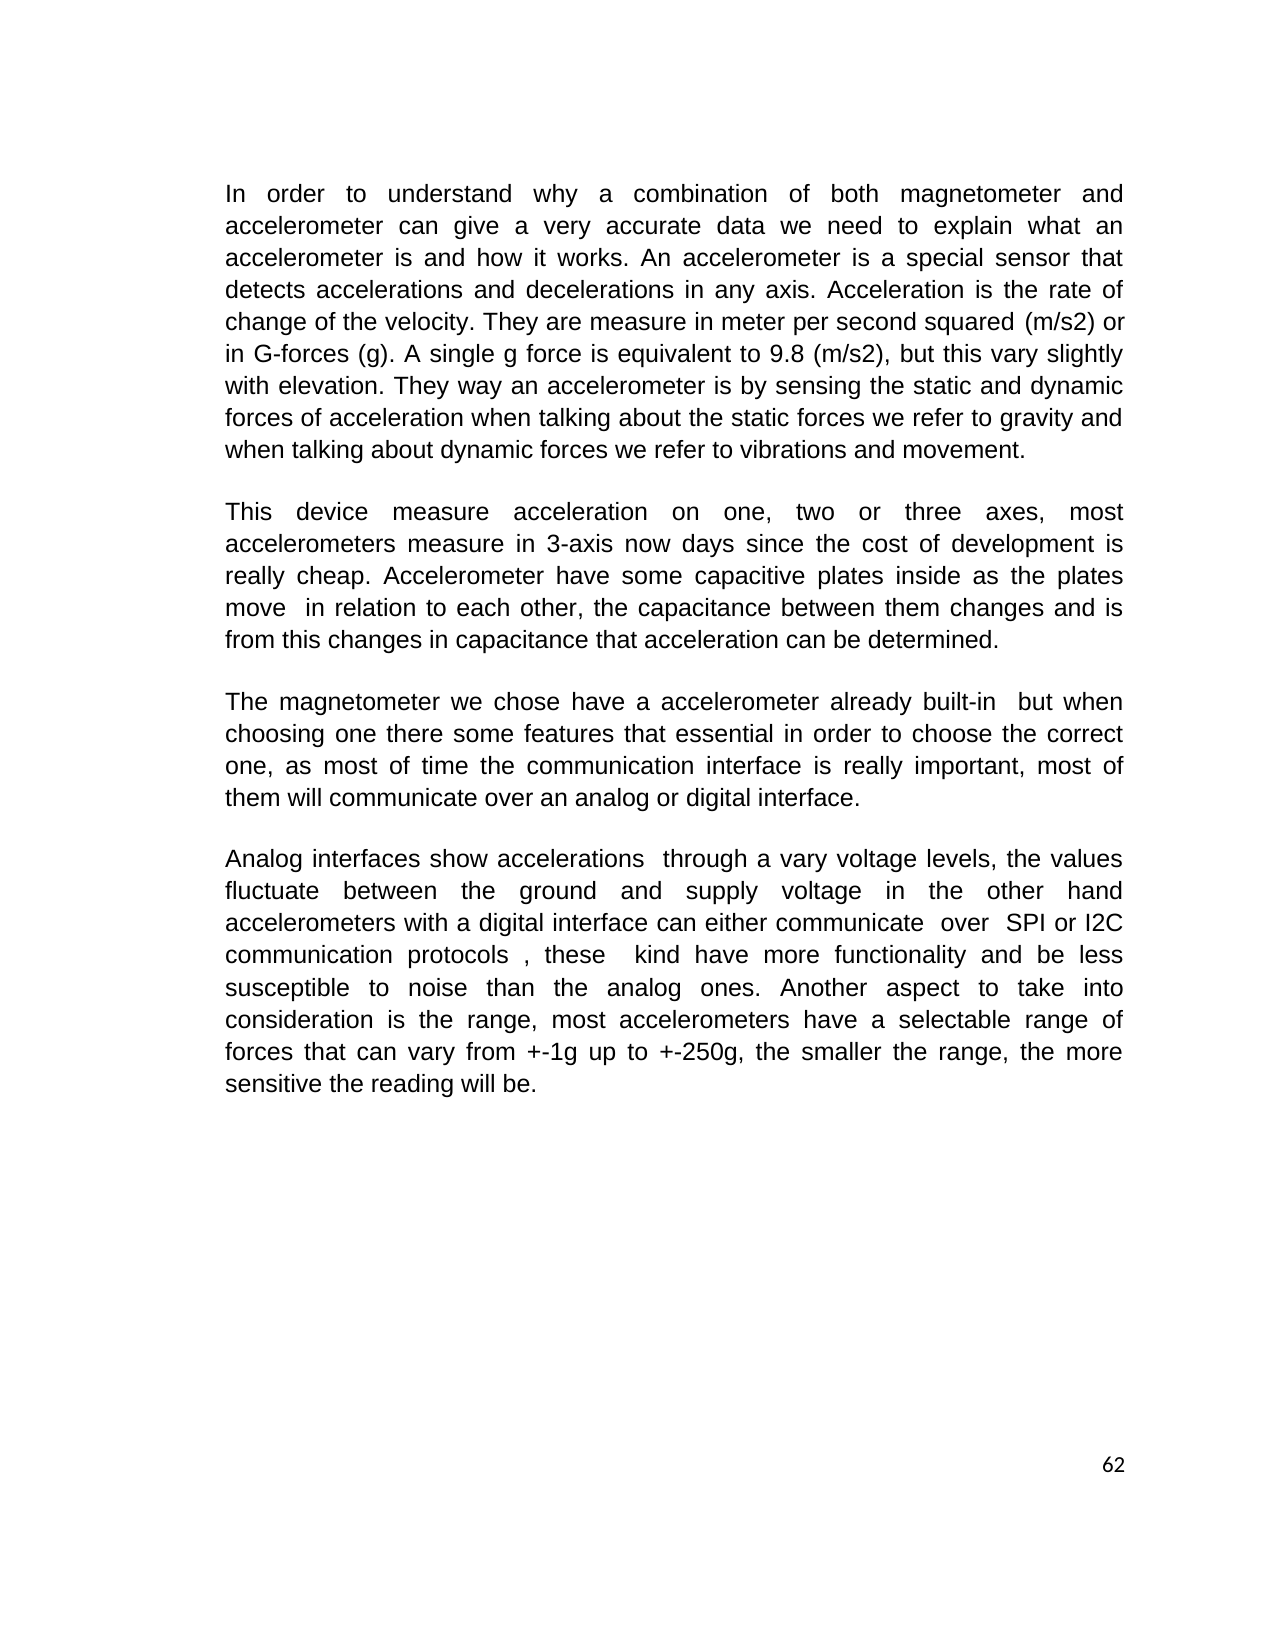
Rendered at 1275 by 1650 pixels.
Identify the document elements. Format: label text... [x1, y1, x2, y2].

text This device measure acceleration on one, two or three axes, most accelerometers measure in 3-axis now days since the cost of development is really cheap. Accelerometer have some capacitive plates inside as the plates move in relation to each other, the capacitance between them changes and is from this changes in capacitance that acceleration can be determined. [225, 497, 1125, 654]
text Analog interfaces show accelerations through a vary voltage levels, the values fluctuate between the ground and supply voltage in the other hand accelerometers with a digital interface can either communicate over SPI or I2C communication protocols , these kind have more functionality and be less susceptible to noise than the analog ones. Another aspect to take into consideration is the range, most accelerometers have a selectable range of forces that can vary from +-1g up to +-250g, the smaller the range, the more sensitive the reading will be. [225, 845, 1125, 1097]
text In order to understand why a combination of both magnetometer and accelerometer can give a very accurate data we need to explain what an accelerometer is and how it works. An accelerometer is a special sensor that detects accelerations and decelerations in any axis. Acceleration is the rate of change of the velocity. They are measure in meter per second squared (m/s2) or in G-forces (g). A single g force is equivalent to 9.8 (m/s2), but this vary slightly with elevation. They way an accelerometer is by sensing the static and dynamic forces of acceleration when talking about the static forces we refer to gravity and when talking about dynamic forces we refer to vibrations and movement. [225, 179, 1125, 464]
text The magnetometer we chose have a accelerometer already built-in but when choosing one there some features that essential in order to choose the correct one, as most of time the communication interface is really important, most of them will communicate over an analog or digital interface. [225, 687, 1125, 811]
